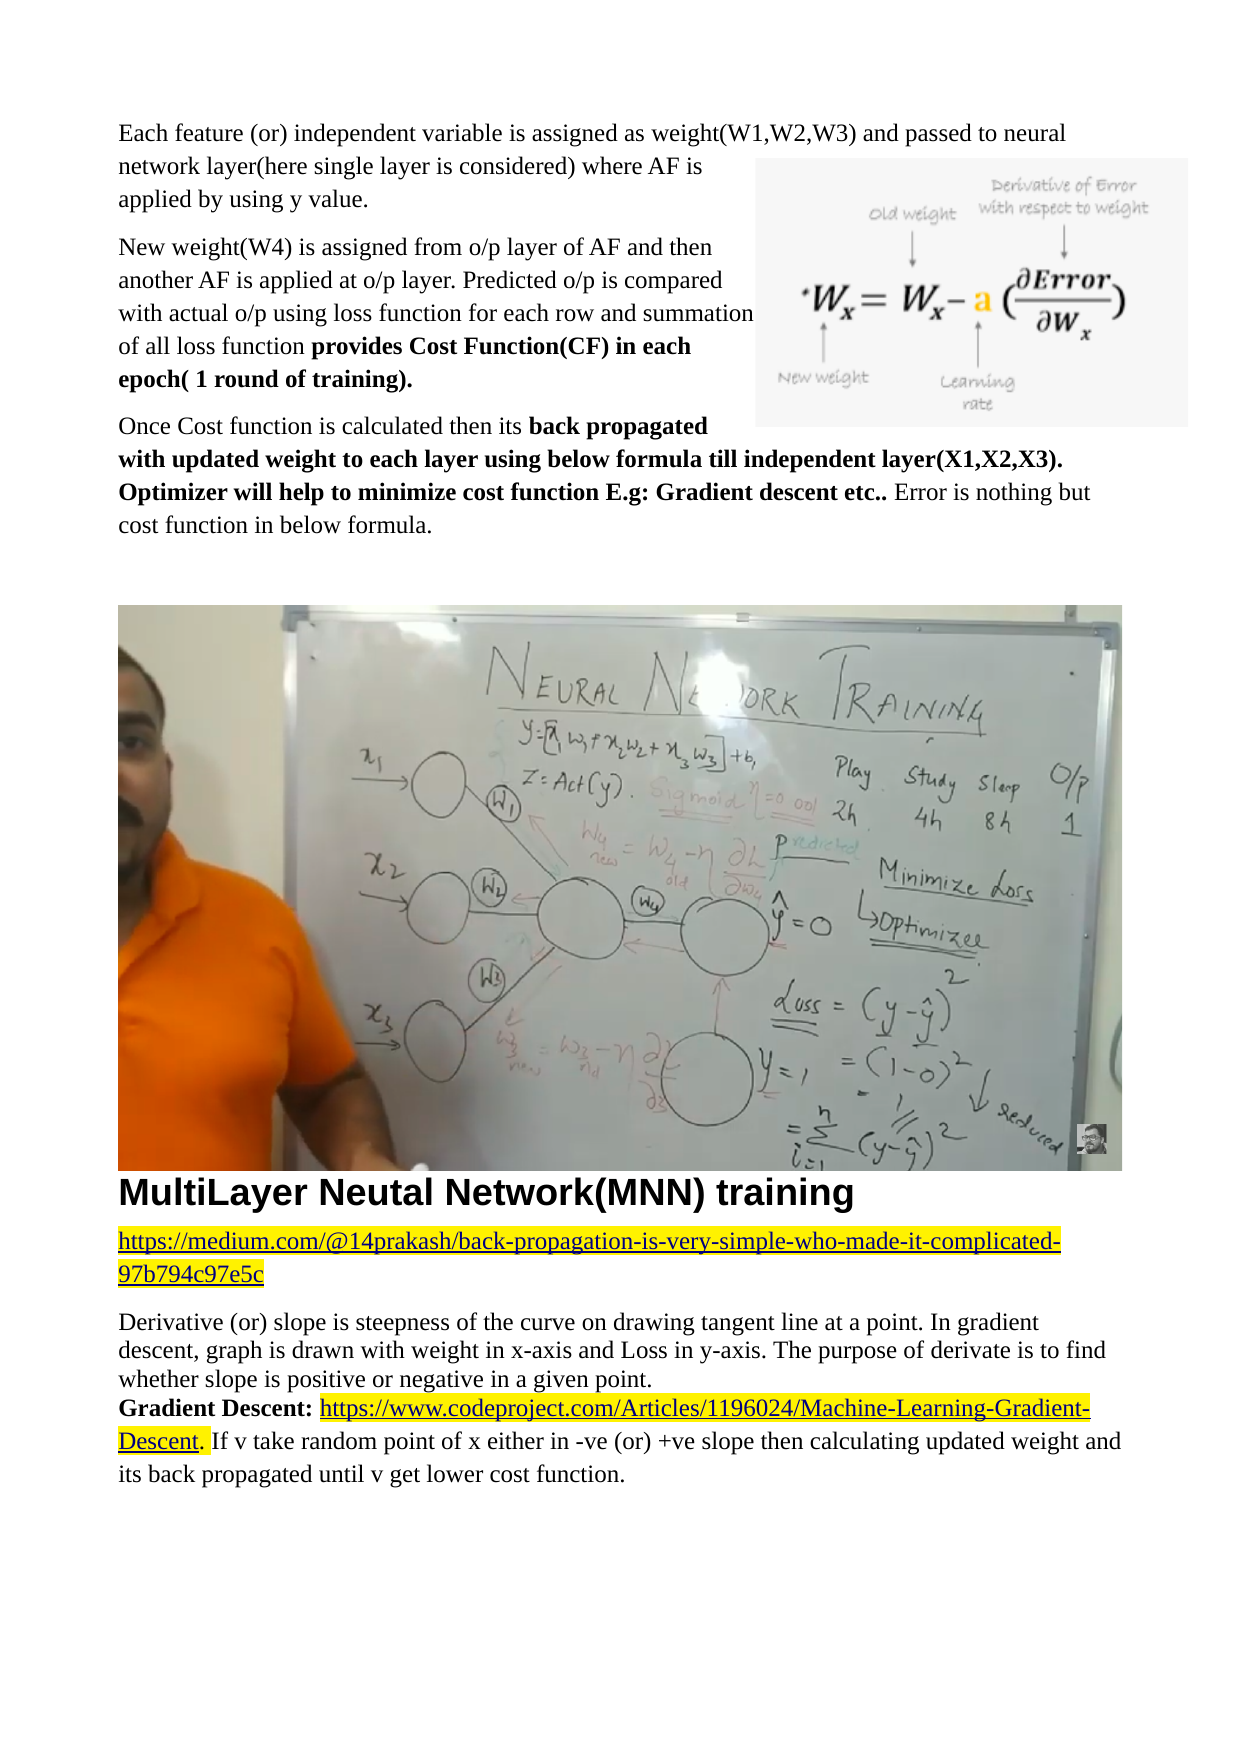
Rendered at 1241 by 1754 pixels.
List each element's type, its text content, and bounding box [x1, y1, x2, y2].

subtitle MultiLayer Neutal Network(MNN) training [118, 1171, 1122, 1214]
picture [118, 605, 1123, 1171]
text Derivative (or) slope is steepness of the curve on drawing tangent line at a point. In gradient descent, graph is drawn with weight in x-axis and Loss in y-axis. The purpose of derivate is to find whether slope is positive or negative in a given point. [118, 1307, 1122, 1393]
text Gradient Descent: https://www.codeproject.com/Articles/1196024/Machine-Learning-Gradient-Descent. If v take random point of x either in -ve (or) +ve slope then calculating updated weight and its back propagated until v get lower cost function. [118, 1393, 1122, 1488]
picture [755, 158, 1189, 427]
text New weight(W4) is assigned from o/p layer of AF and then another AF is applied at o/p layer. Predicted o/p is compared with actual o/p using loss function for each row and summation of all loss function provides Cost Function(CF) in each epoch( 1 round of training). [118, 232, 755, 393]
text https://medium.com/@14prakash/back-propagation-is-very-simple-who-made-it-complicated-97b794c97e5c [118, 1226, 1122, 1288]
text Once Cost function is calculated then its back propagated with updated weight to each layer using below formula till independent layer(X1,X2,X3). Optimizer will help to minimize cost function E.g: Gradient descent etc.. Error is nothing but cost function in below formula. [118, 411, 1122, 539]
text Each feature (or) independent variable is assigned as weight(W1,W2,W3) and passed to neural network layer(here single layer is considered) where AF is applied by using y value. [118, 118, 1122, 213]
